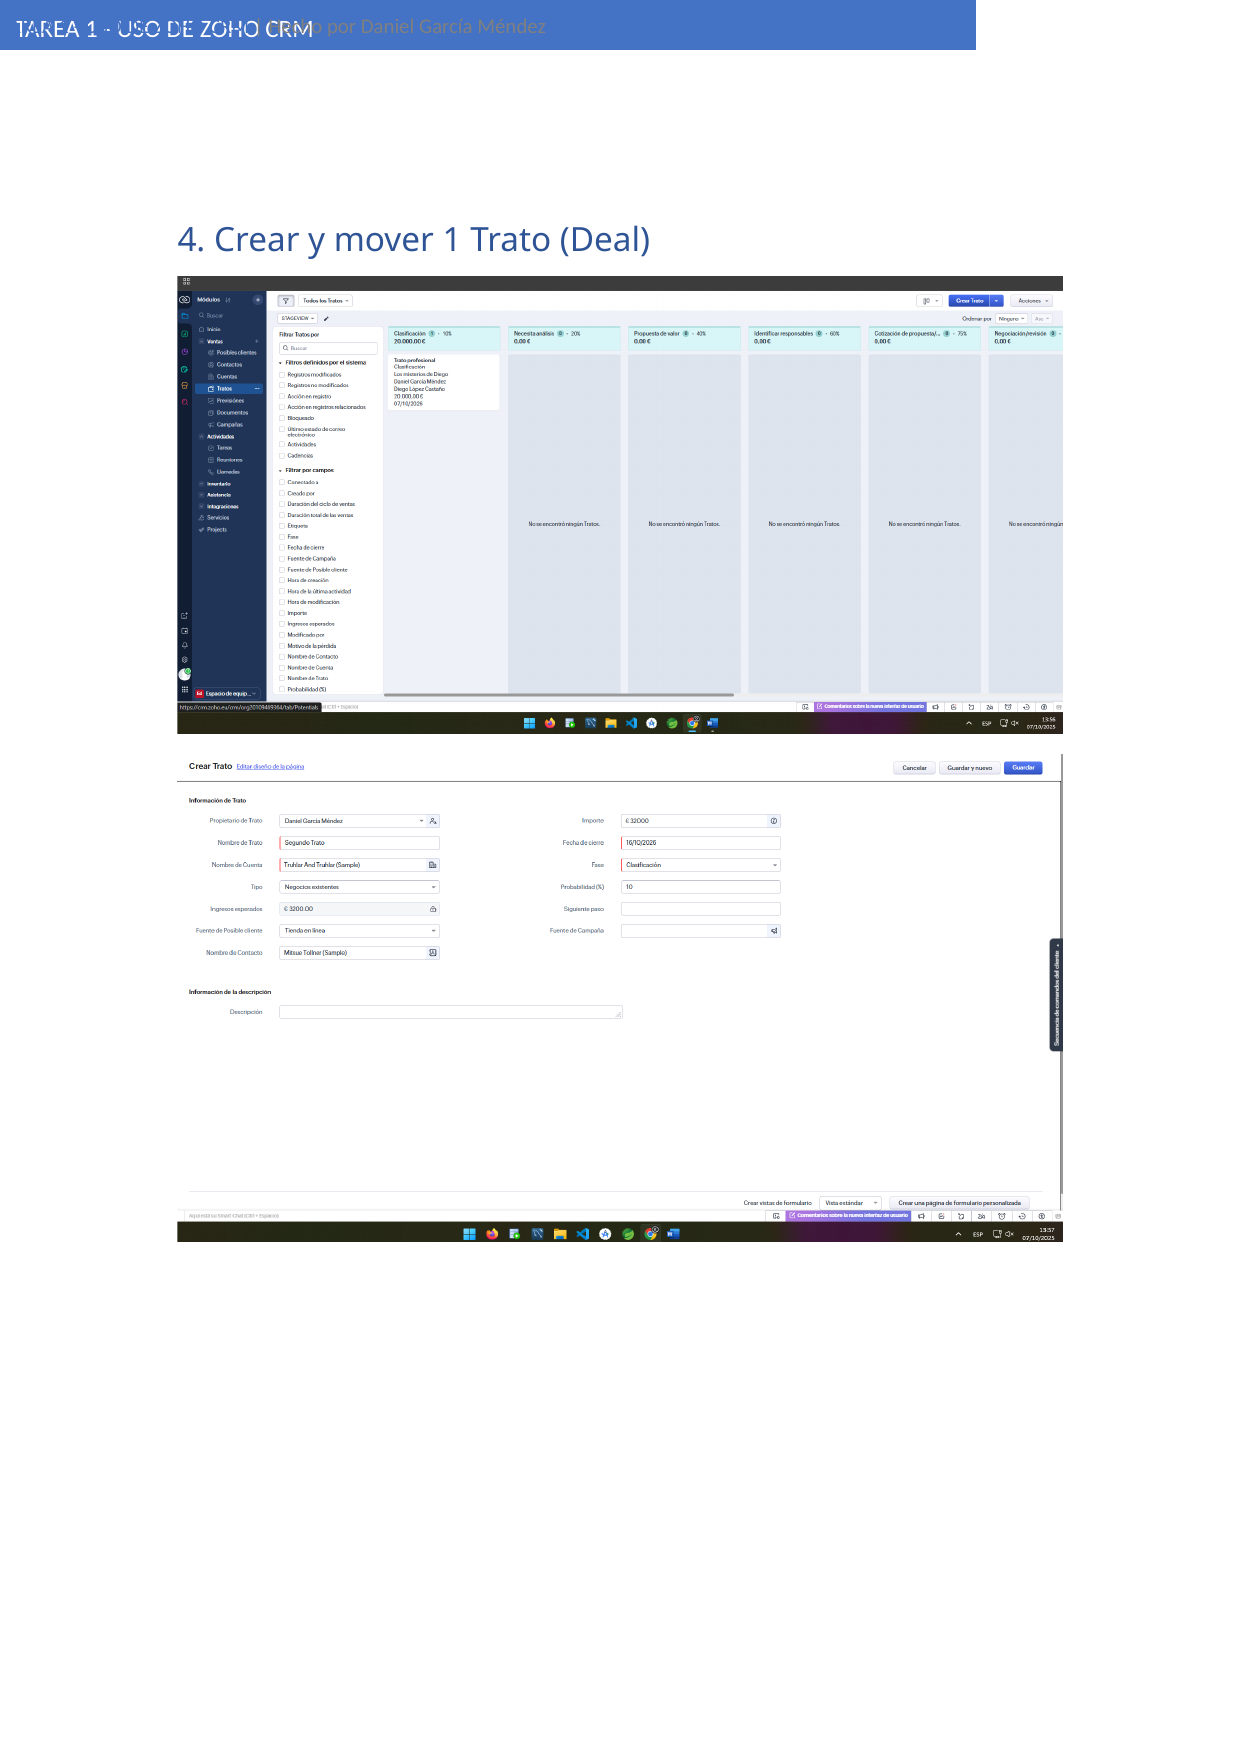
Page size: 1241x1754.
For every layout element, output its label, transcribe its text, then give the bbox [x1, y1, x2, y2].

subtitle 4. Crear y mover 1 Trato (Deal) [177, 216, 1063, 261]
